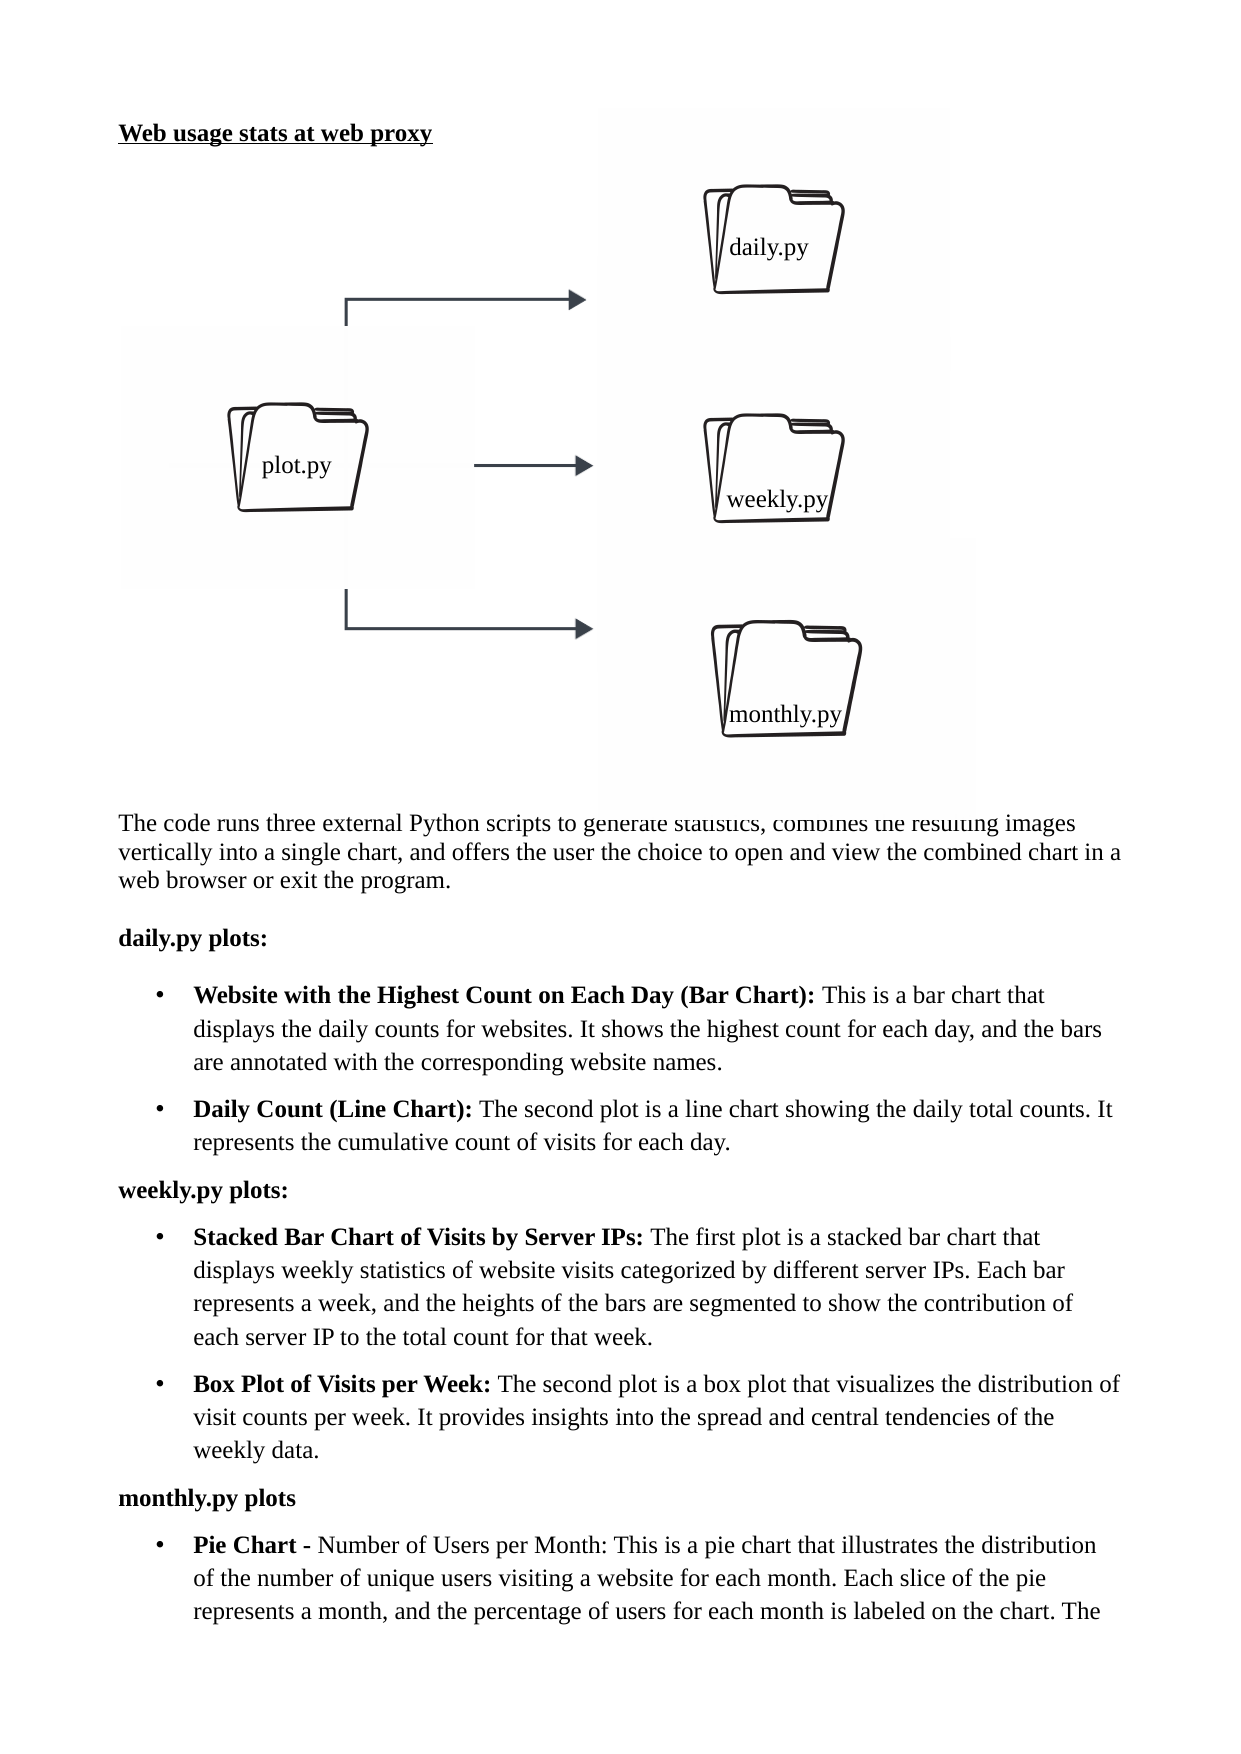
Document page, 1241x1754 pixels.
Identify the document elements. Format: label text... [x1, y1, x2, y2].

list Pie Chart - Number of Users per Month: This is a pie chart that illustrates the distribution of the number of unique users visiting a website for each month. Each slice of the pie represents a month, and the percentage of users for each month is labeled on the chart. The [156, 1530, 1122, 1625]
text monthly.py plots [118, 1483, 1122, 1512]
text weekly.py plots: [118, 1175, 1122, 1204]
list Box Plot of Visits per Week: The second plot is a box plot that visualizes the distribution of visit counts per week. It provides insights into the spread and central tendencies of the weekly data. [156, 1369, 1122, 1464]
picture [121, 108, 976, 820]
list Stacked Bar Chart of Visits by Server IPs: The first plot is a stacked bar chart that displays weekly statistics of website visits categorized by different server IPs. Each bar represents a week, and the heights of the bars are segmented to show the contribution of each server IP to the total count for that week. [156, 1222, 1122, 1350]
list Website with the Highest Count on Each Day (Bar Chart): This is a bar chart that displays the daily counts for websites. It shows the highest count for each day, and the bars are annotated with the corresponding website names. [156, 981, 1122, 1075]
list Daily Count (Line Chart): The second plot is a line chart showing the daily total counts. It represents the cumulative count of visits for each day. [156, 1094, 1122, 1156]
text [951, 118, 1122, 147]
text The code runs three external Python scripts to generate statistics, combines the resulting images vertically into a single chart, and offers the user the choice to open and view the combined chart in a web browser or exit the program. [118, 808, 1122, 894]
text daily.py plots: [118, 923, 1122, 952]
text Web usage stats at web proxy [118, 118, 597, 147]
